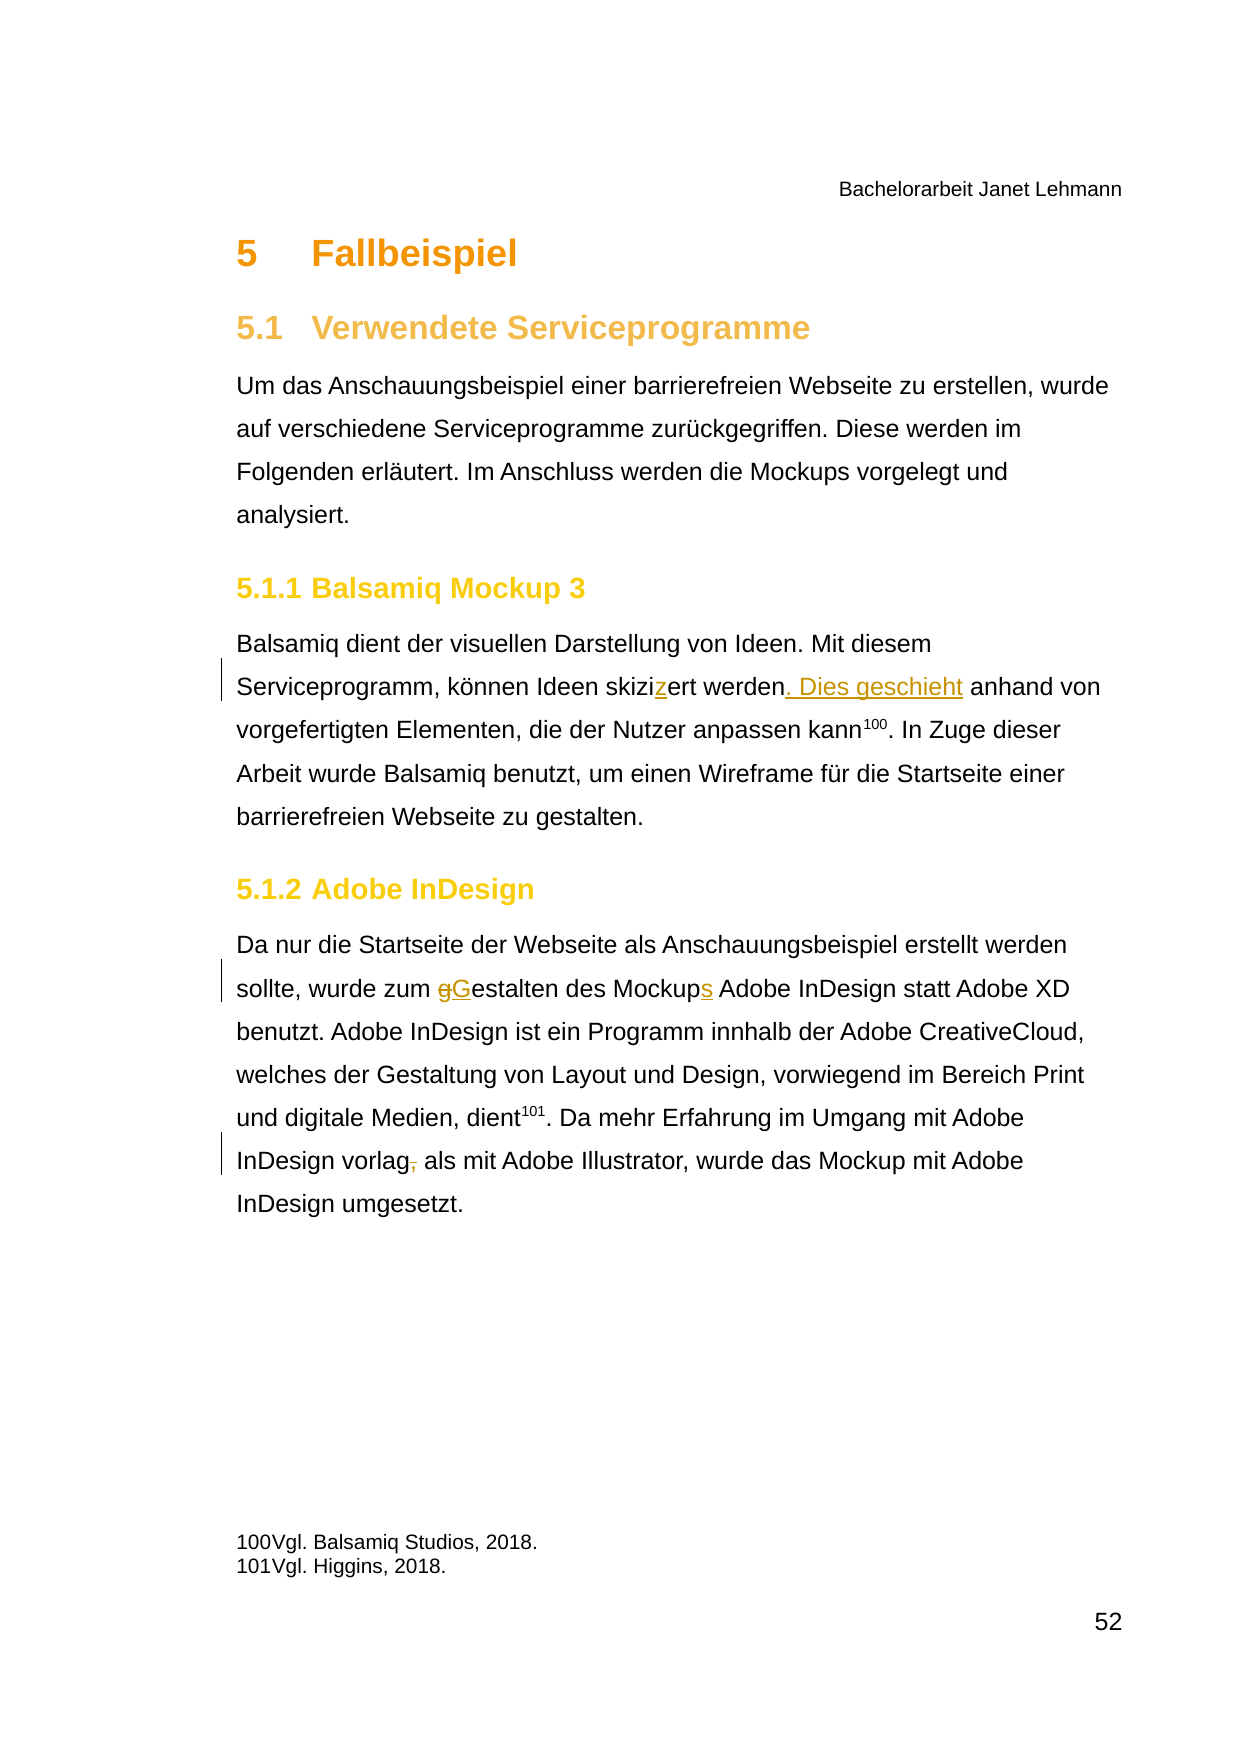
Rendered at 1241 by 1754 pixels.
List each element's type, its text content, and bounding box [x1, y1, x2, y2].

subtitle Balsamiq Mockup 3 [236, 571, 1122, 604]
text Vgl. Higgins, 2018. [236, 1554, 1122, 1578]
text Um das Anschauungsbeispiel einer barrierefreien Webseite zu erstellen, wurde auf verschiedene Serviceprogramme zurückgegriffen. Diese werden im Folgenden erläutert. Im Anschluss werden die Mockups vorgelegt und analysiert. [236, 371, 1122, 529]
text Balsamiq dient der visuellen Darstellung von Ideen. Mit diesem Serviceprogramm, können Ideen skizizert werden. Dies geschieht anhand von vorgefertigten Elementen, die der Nutzer anpassen kann. In Zuge dieser Arbeit wurde Balsamiq benutzt, um einen Wireframe für die Startseite einer barrierefreien Webseite zu gestalten. [236, 629, 1122, 831]
subtitle Fallbeispiel [236, 231, 1122, 274]
text Vgl. Balsamiq Studios, 2018. [236, 1530, 1122, 1554]
subtitle Adobe InDesign [236, 872, 1122, 906]
subtitle Verwendete Serviceprogramme [236, 308, 1122, 346]
text Da nur die Startseite der Webseite als Anschauungsbeispiel erstellt werden sollte, wurde zum Gestalten des Mockups Adobe InDesign statt Adobe XD benutzt. Adobe InDesign ist ein Programm innhalb der Adobe CreativeCloud, welches der Gestaltung von Layout und Design, vorwiegend im Bereich Print und digitale Medien, dient. Da mehr Erfahrung im Umgang mit Adobe InDesign vorlag als mit Adobe Illustrator, wurde das Mockup mit Adobe InDesign umgesetzt. [236, 931, 1122, 1218]
